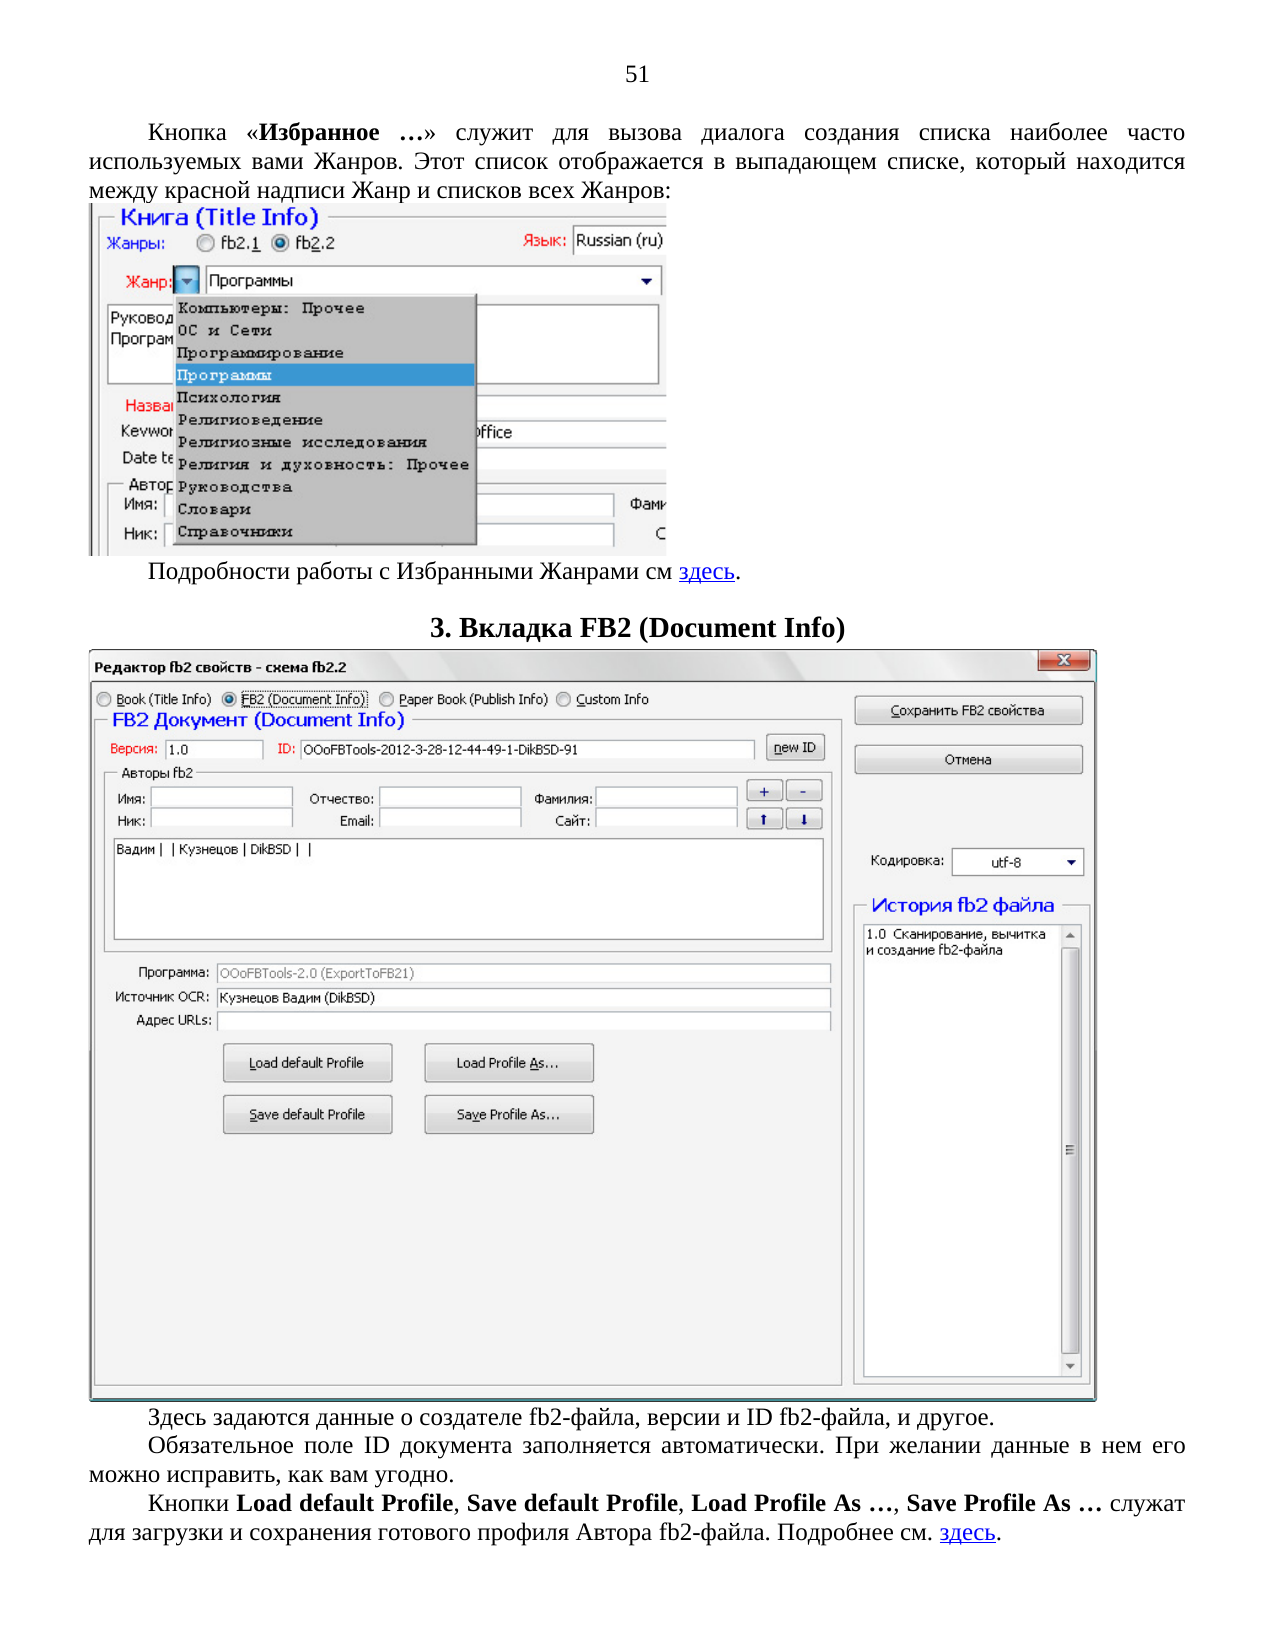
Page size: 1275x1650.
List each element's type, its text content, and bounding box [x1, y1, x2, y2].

text Подробности работы с Избранными Жанрами см здесь. [89, 556, 1186, 585]
text Обязательное поле ID документа заполняется автоматически. При желании данные в нем его можно исправить, как вам угодно. [89, 1431, 1186, 1488]
text Кнопки Load default Profile, Save default Profile, Load Profile As …, Save Profile As … служат для загрузки и сохранения готового профиля Автора fb2-файла. Подробнее см. здесь. [89, 1488, 1186, 1546]
subtitle 3. Вкладка FB2 (Document Info) [89, 610, 1186, 643]
text Здесь задаются данные о создателе fb2-файла, версии и ID fb2-файла, и другое. [89, 1402, 1186, 1431]
text Кнопка «Избранное …» служит для вызова диалога создания списка наиболее часто используемых вами Жанров. Этот список отображается в выпадающем списке, который находится между красной надписи Жанр и списков всех Жанров: [89, 117, 1186, 203]
picture [88, 649, 1098, 1402]
picture [88, 203, 667, 556]
